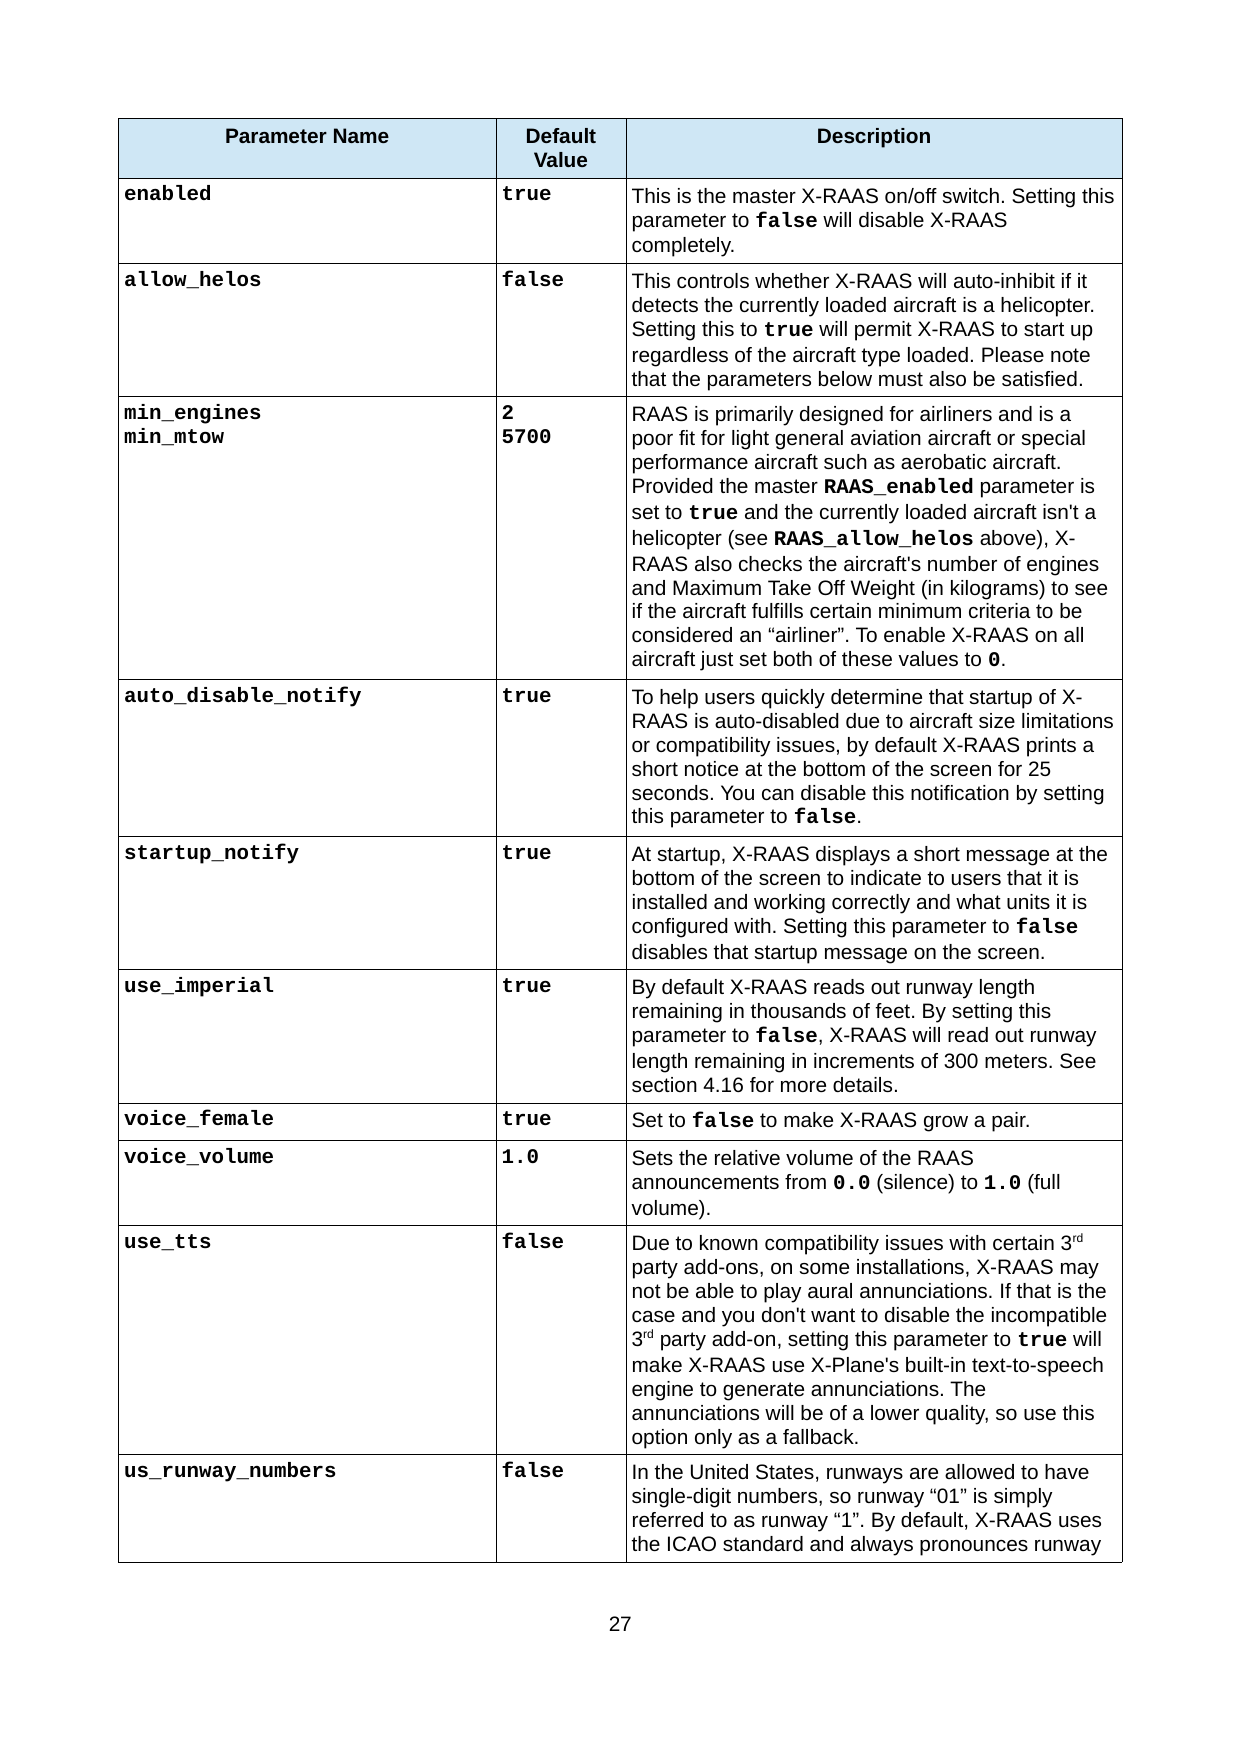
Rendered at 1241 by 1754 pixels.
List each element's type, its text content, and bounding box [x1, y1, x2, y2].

table_cell Sets the relative volume of the RAAS announcements from 0.0 (silence) to 1.0 (full volume). [627, 1141, 1122, 1225]
table_cell 1.0 [497, 1141, 626, 1225]
table_cell This controls whether X-RAAS will auto-inhibit if it detects the currently loaded aircraft is a helicopter. Setting this to true will permit X-RAAS to start up regardless of the aircraft type loaded. Please note that the parameters below must also be satisfied. [627, 264, 1122, 396]
table_cell min_engines min_mtow [119, 397, 496, 679]
table_cell RAAS is primarily designed for airliners and is a poor fit for light general aviation aircraft or special performance aircraft such as aerobatic aircraft. Provided the master RAAS_enabled parameter is set to true and the currently loaded aircraft isn't a helicopter (see RAAS_allow_helos above), X-RAAS also checks the aircraft's number of engines and Maximum Take Off Weight (in kilograms) to see if the aircraft fulfills certain minimum criteria to be considered an “airliner”. To enable X-RAAS on all aircraft just set both of these values to 0. [627, 397, 1122, 679]
table_cell voice_volume [119, 1141, 496, 1225]
table_cell false [497, 264, 626, 396]
table_cell This is the master X-RAAS on/off switch. Setting this parameter to false will disable X-RAAS completely. [627, 179, 1122, 263]
table_cell auto_disable_notify [119, 680, 496, 836]
table_header Description [627, 119, 1122, 178]
table_header Parameter Name [119, 119, 496, 178]
table_cell 2 5700 [497, 397, 626, 679]
table_cell true [497, 680, 626, 836]
table_cell To help users quickly determine that startup of X-RAAS is auto-disabled due to aircraft size limitations or compatibility issues, by default X-RAAS prints a short notice at the bottom of the screen for 25 seconds. You can disable this notification by setting this parameter to false. [627, 680, 1122, 836]
table_cell false [497, 1226, 626, 1454]
table_cell enabled [119, 179, 496, 263]
table_cell false [497, 1455, 626, 1562]
table_cell By default X-RAAS reads out runway length remaining in thousands of feet. By setting this parameter to false, X-RAAS will read out runway length remaining in increments of 300 meters. See section 4.16 for more details. [627, 970, 1122, 1102]
table_cell true [497, 970, 626, 1102]
table_cell true [497, 179, 626, 263]
table_cell use_imperial [119, 970, 496, 1102]
table_cell Due to known compatibility issues with certain 3rd party add-ons, on some installations, X-RAAS may not be able to play aural annunciations. If that is the case and you don't want to disable the incompatible 3rd party add-on, setting this parameter to true will make X-RAAS use X-Plane's built-in text-to-speech engine to generate annunciations. The annunciations will be of a lower quality, so use this option only as a fallback. [627, 1226, 1122, 1454]
table_cell allow_helos [119, 264, 496, 396]
table_cell Set to false to make X-RAAS grow a pair. [627, 1104, 1122, 1140]
table_cell voice_female [119, 1104, 496, 1140]
table_cell startup_notify [119, 837, 496, 969]
table_header Default Value [497, 119, 626, 178]
table_cell true [497, 837, 626, 969]
table_cell At startup, X-RAAS displays a short message at the bottom of the screen to indicate to users that it is installed and working correctly and what units it is configured with. Setting this parameter to false disables that startup message on the screen. [627, 837, 1122, 969]
table_cell In the United States, runways are allowed to have single-digit numbers, so runway “01” is simply referred to as runway “1”. By default, X-RAAS uses the ICAO standard and always pronounces runway [627, 1455, 1122, 1562]
table_cell us_runway_numbers [119, 1455, 496, 1562]
table_cell use_tts [119, 1226, 496, 1454]
table_cell true [497, 1104, 626, 1140]
